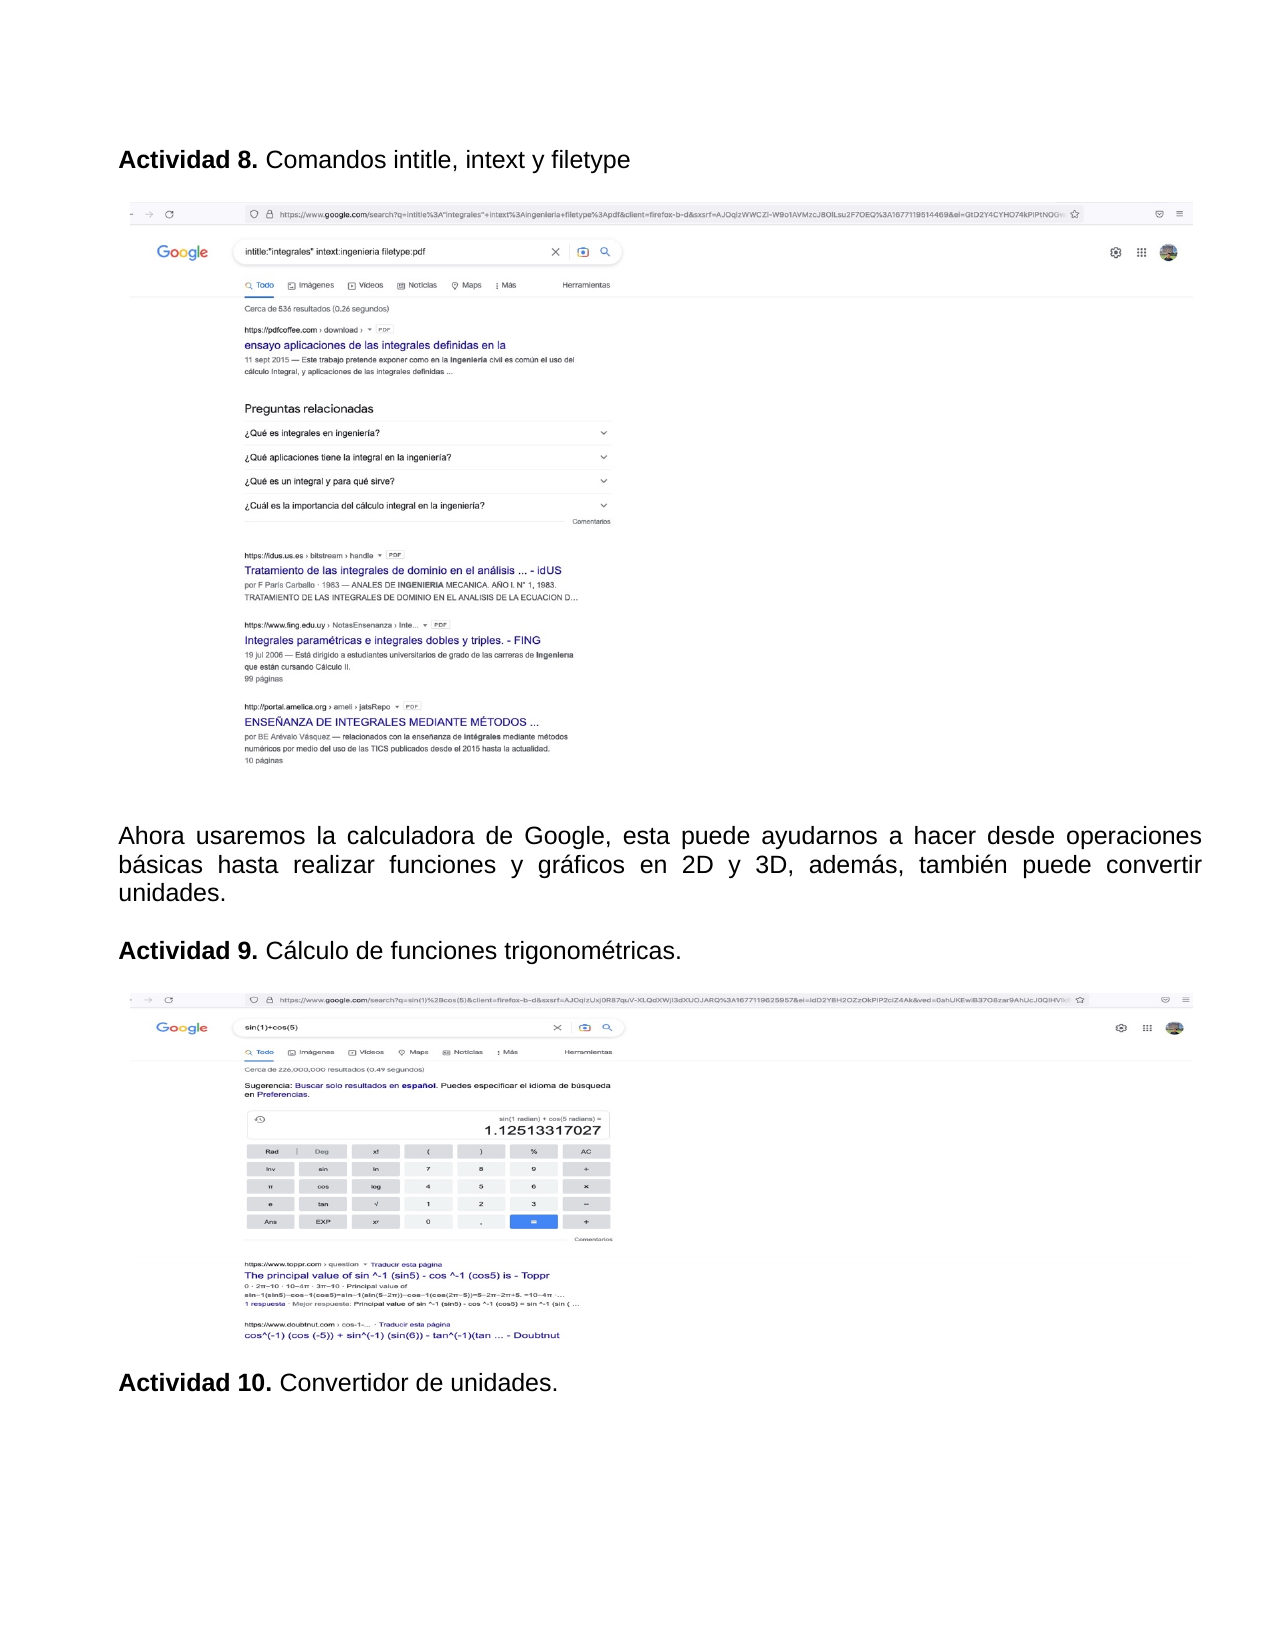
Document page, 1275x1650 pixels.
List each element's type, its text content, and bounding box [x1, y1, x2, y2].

text Actividad 10. Convertidor de unidades. [118, 1368, 1205, 1397]
text Ahora usaremos la calculadora de Google, esta puede ayudarnos a hacer desde operaciones básicas hasta realizar funciones y gráficos en 2D y 3D, además, también puede convertir unidades. [118, 821, 1205, 907]
text Actividad 8. Comandos intitle, intext y filetype [118, 145, 1205, 174]
text Actividad 9. Cálculo de funciones trigonométricas. [118, 936, 1205, 965]
